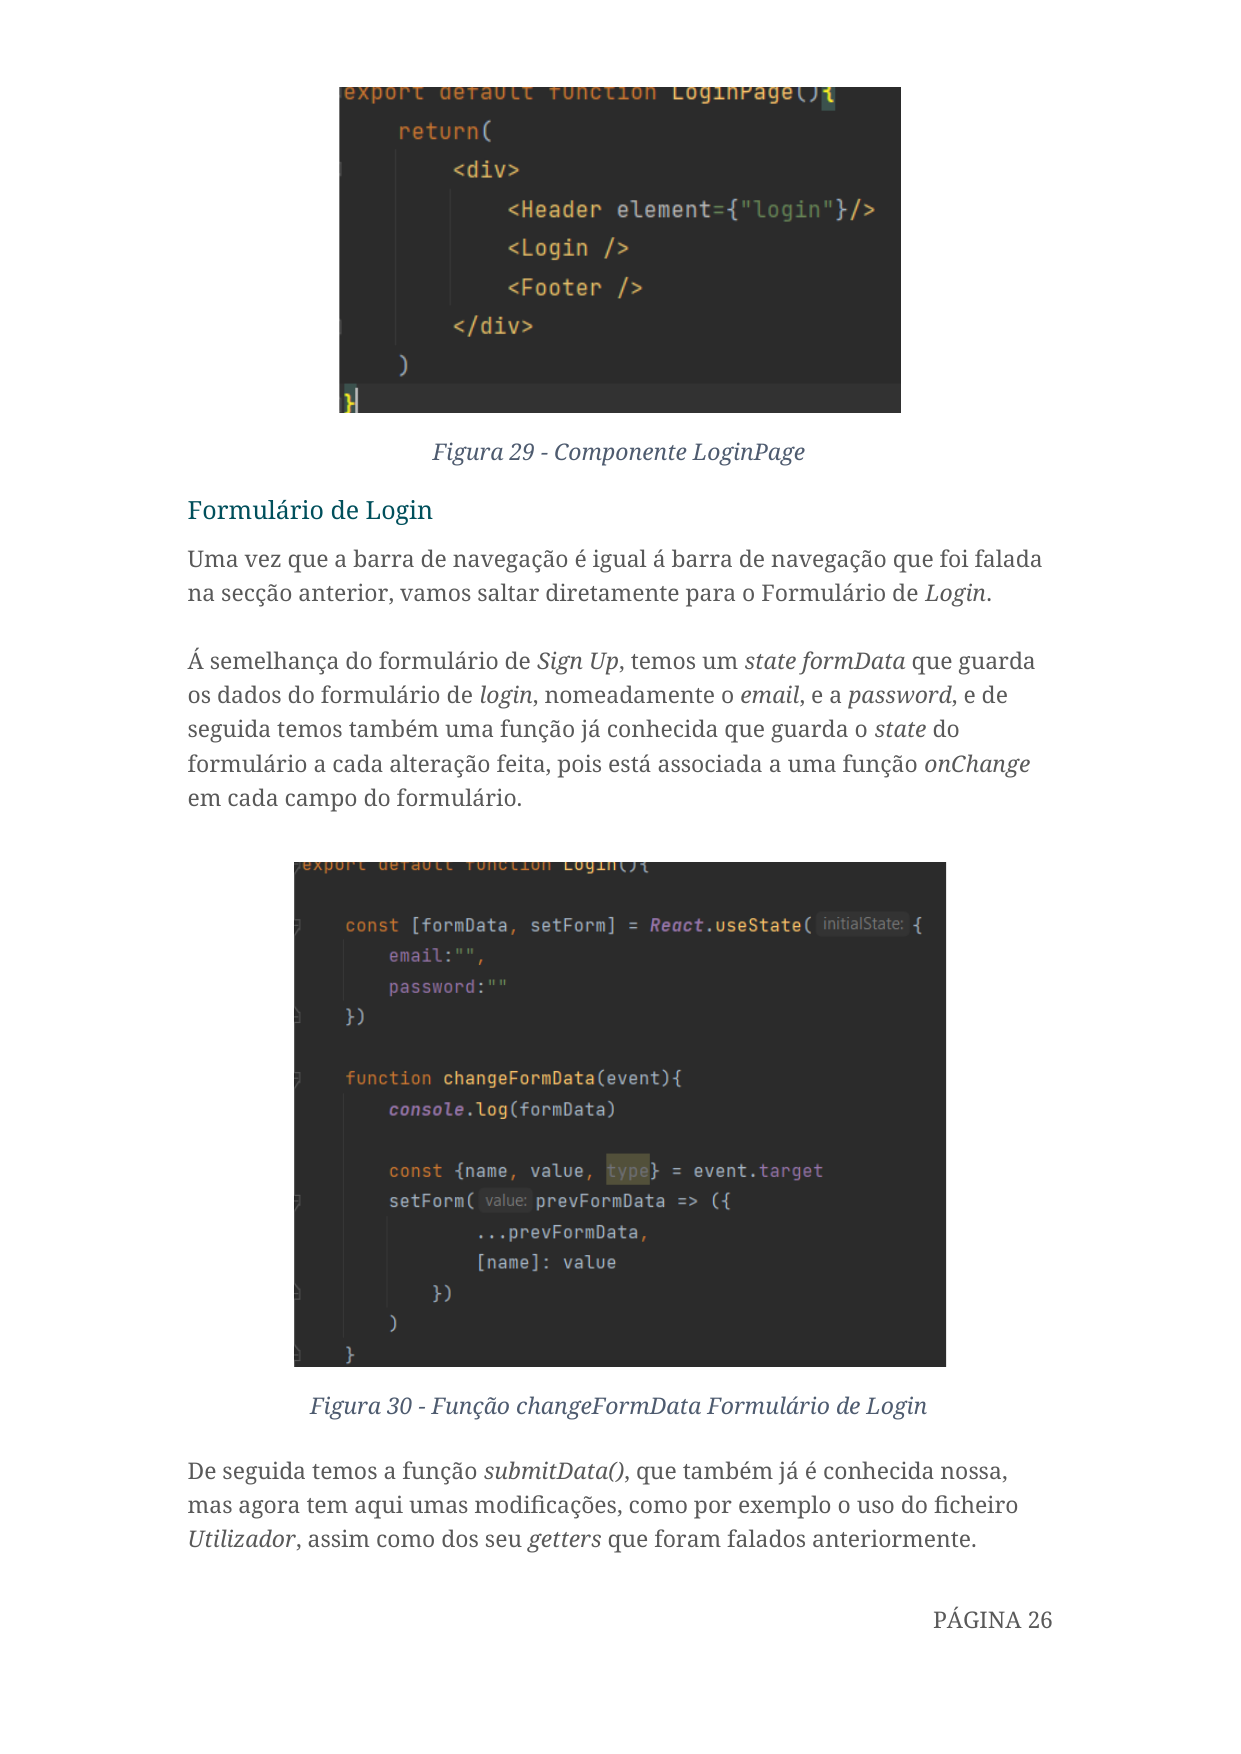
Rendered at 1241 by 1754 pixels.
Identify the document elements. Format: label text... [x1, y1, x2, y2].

text De seguida temos a função submitData(), que também já é conhecida nossa, mas agora tem aqui umas modificações, como por exemplo o uso do ficheiro Utilizador, assim como dos seu getters que foram falados anteriormente. [187, 1455, 1053, 1555]
text Á semelhança do formulário de Sign Up, temos um state formData que guarda os dados do formulário de login, nomeadamente o email, e a password, e de seguida temos também uma função já conhecida que guarda o state do formulário a cada alteração feita, pois está associada a uma função onChange em cada campo do formulário. [187, 644, 1053, 813]
text Figura 30 - Função changeFormData Formulário de Login [187, 1390, 1053, 1421]
subtitle Formulário de Login [187, 493, 1053, 527]
text Uma vez que a barra de navegação é igual á barra de navegação que foi falada na secção anterior, vamos saltar diretamente para o Formulário de Login. [187, 542, 1053, 608]
text Figura 29 - Componente LoginPage [187, 436, 1053, 468]
